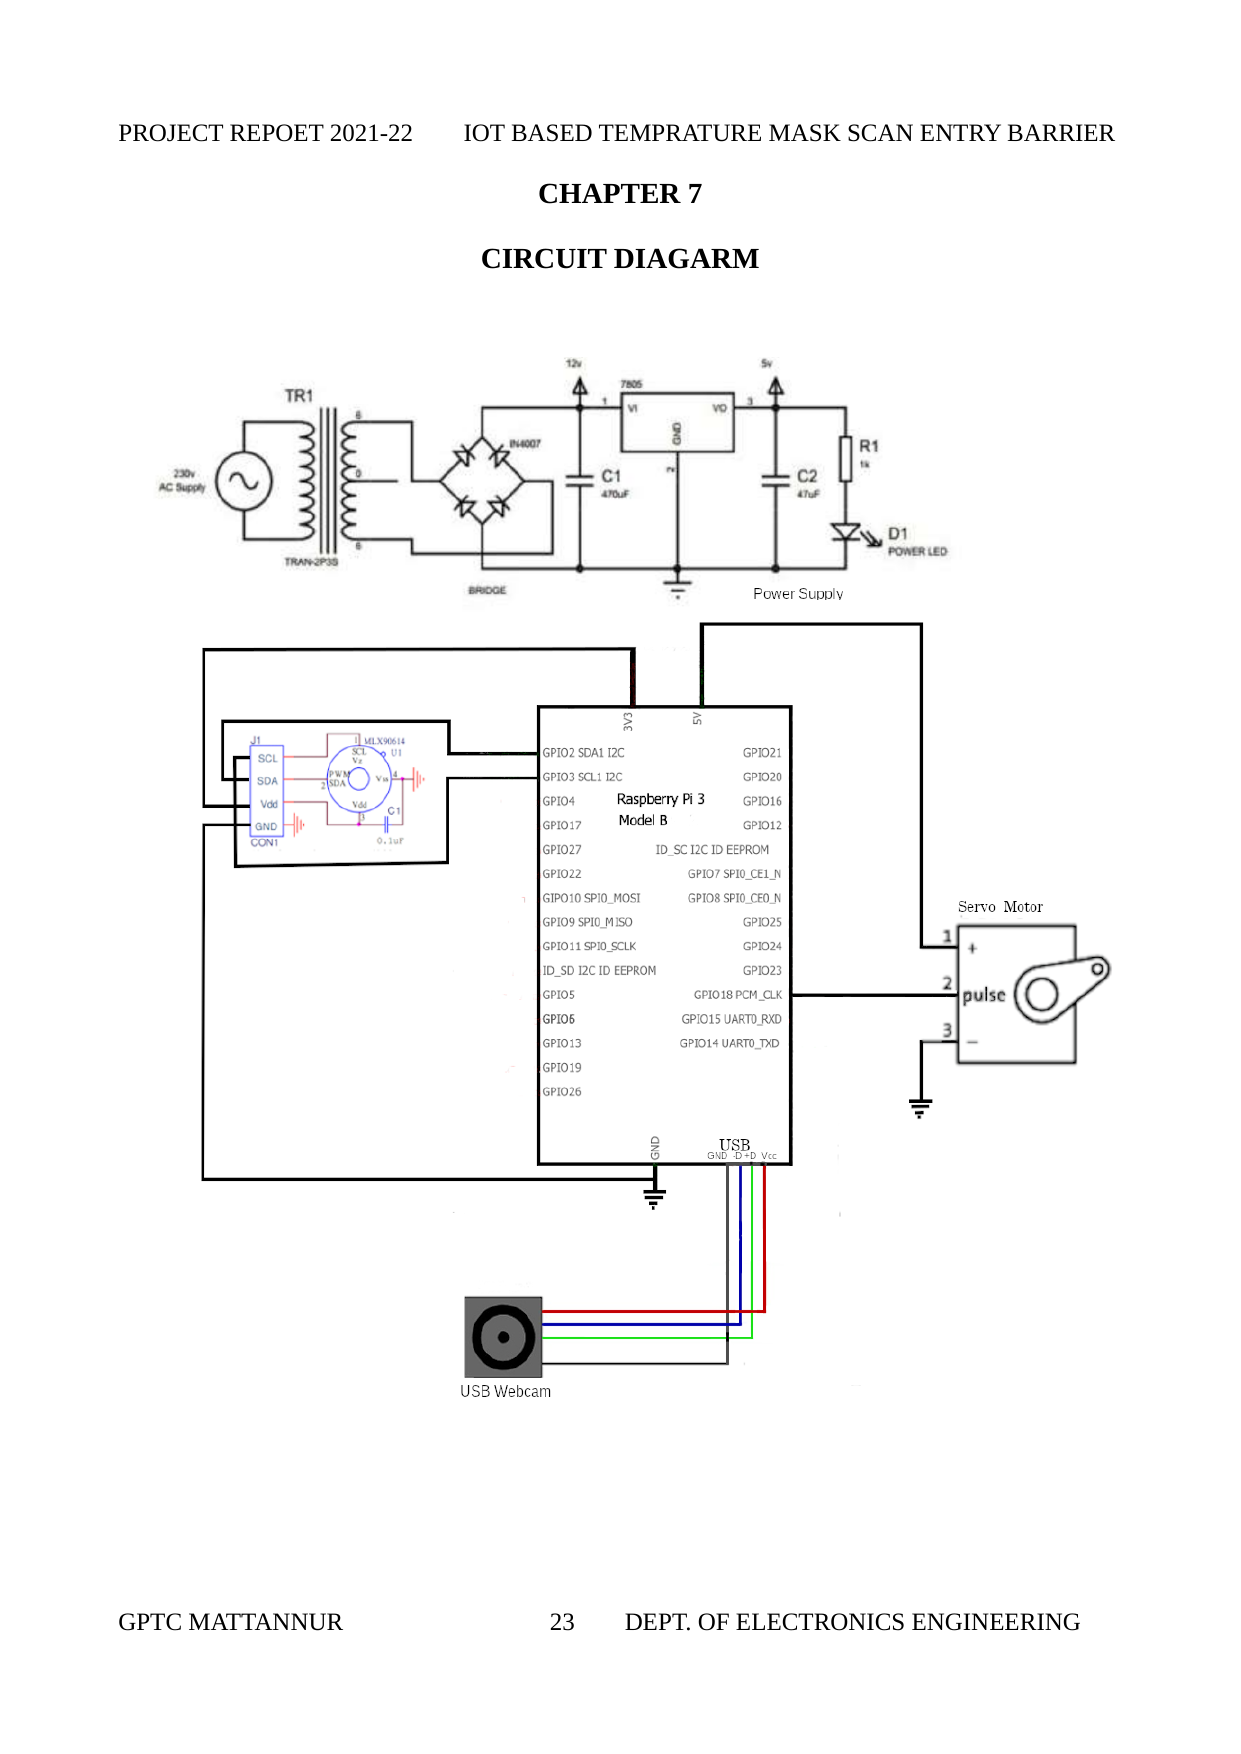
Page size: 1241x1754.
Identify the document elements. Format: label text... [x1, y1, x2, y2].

text CHAPTER 7 [118, 176, 1122, 210]
text CIRCUIT DIAGARM [118, 241, 1122, 275]
picture [142, 349, 1113, 1414]
